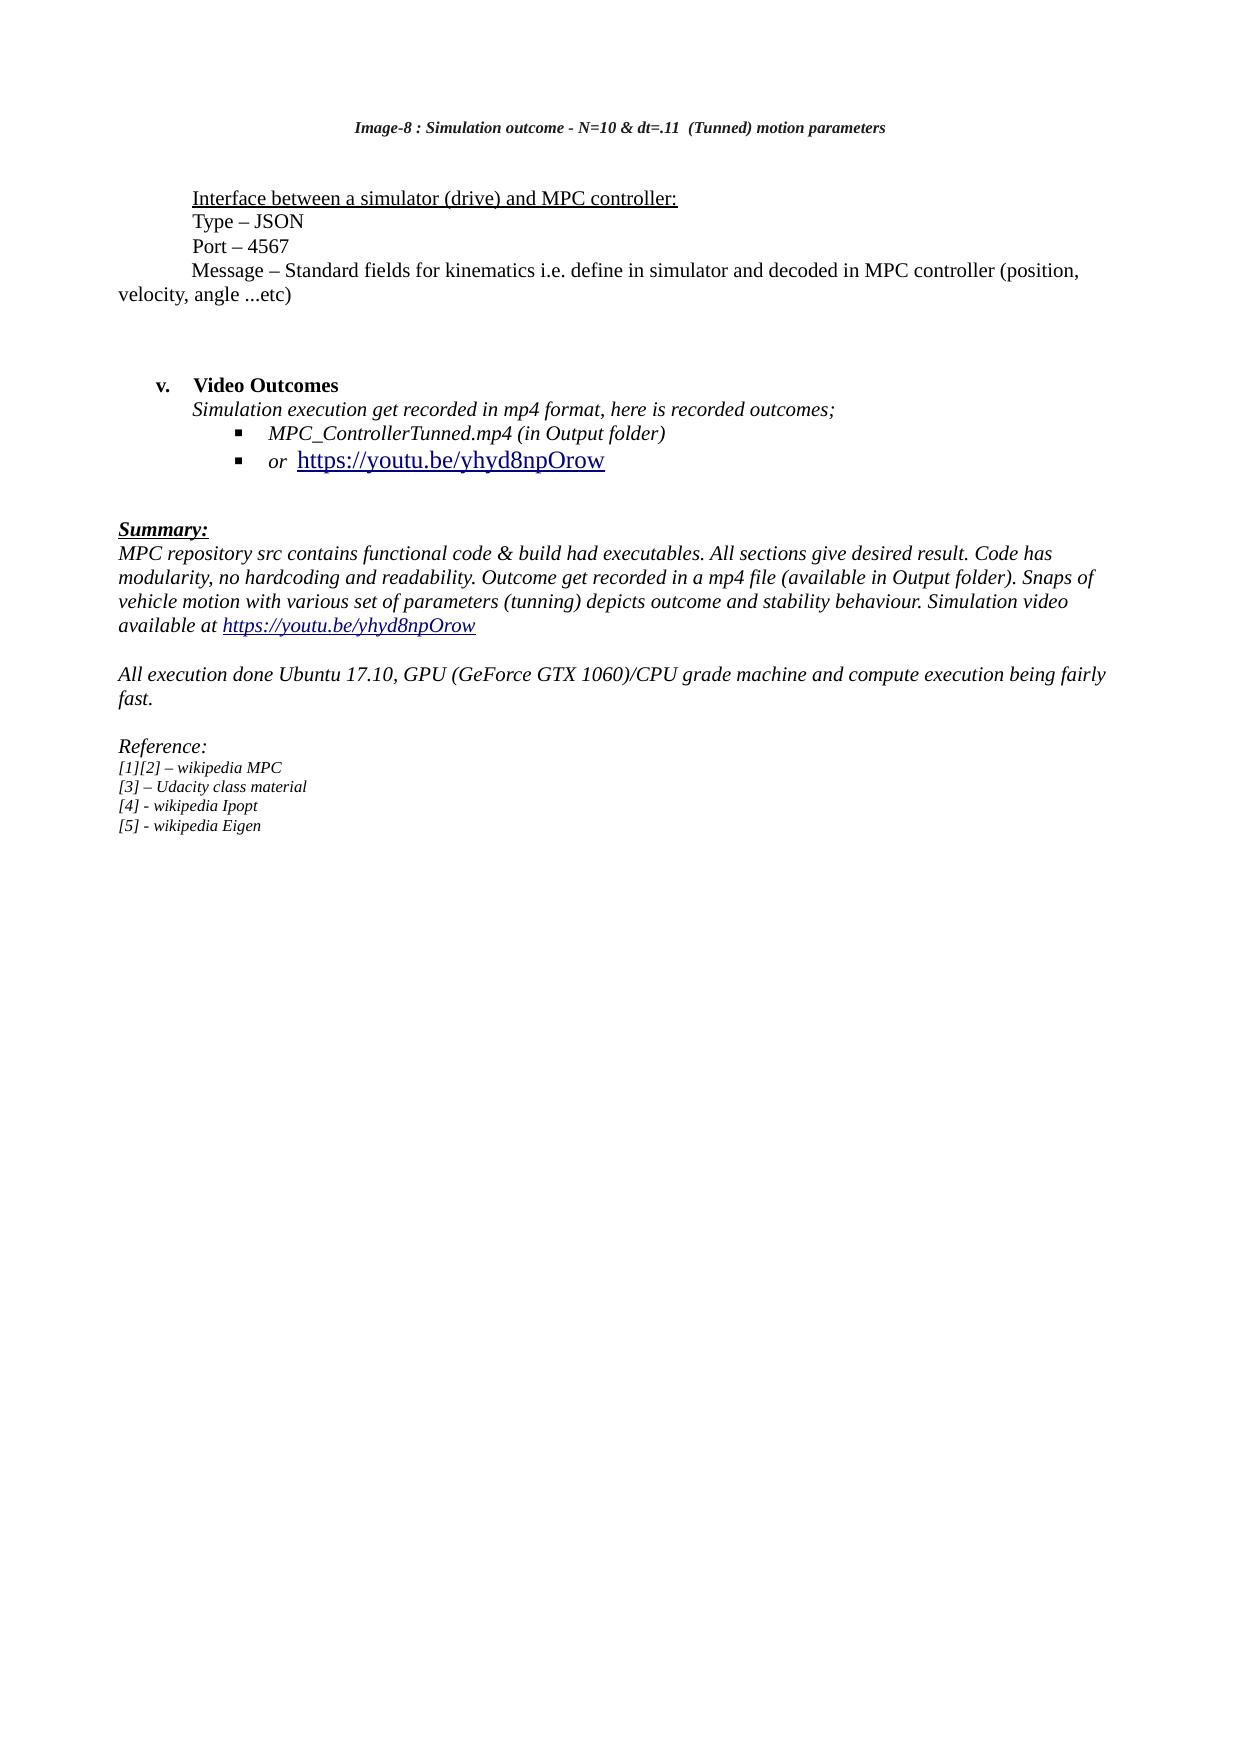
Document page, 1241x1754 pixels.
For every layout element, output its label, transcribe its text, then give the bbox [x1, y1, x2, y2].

list MPC_ControllerTunned.mp4 (in Output folder) [231, 421, 1122, 445]
list or https://youtu.be/yhyd8npOrow [231, 445, 1122, 474]
text Image-8 : Simulation outcome - N=10 & dt=.11 (Tunned) motion parameters [118, 118, 1122, 137]
text All execution done Ubuntu 17.10, GPU (GeForce GTX 1060)/CPU grade machine and compute execution being fairly fast. [118, 662, 1122, 710]
list Video Outcomes [156, 373, 1122, 397]
text Summary: [118, 517, 1122, 541]
text MPC repository src contains functional code & build had executables. All sections give desired result. Code has modularity, no hardcoding and readability. Outcome get recorded in a mp4 file (available in Output folder). Snaps of vehicle motion with various set of parameters (tunning) depicts outcome and stability behaviour. Simulation video available at https://youtu.be/yhyd8npOrow [118, 541, 1122, 637]
text Port – 4567 [118, 233, 1122, 258]
text Reference: [118, 734, 1122, 758]
text Type – JSON [118, 209, 1122, 233]
text [1][2] – wikipedia MPC [118, 758, 1122, 777]
text Simulation execution get recorded in mp4 format, here is recorded outcomes; [118, 397, 1122, 421]
text [3] – Udacity class material [118, 777, 1122, 796]
text Interface between a simulator (drive) and MPC controller: [118, 185, 1122, 209]
text [4] - wikipedia Ipopt [118, 796, 1122, 815]
text Message – Standard fields for kinematics i.e. define in simulator and decoded in MPC controller (position, velocity, angle ...etc) [118, 258, 1122, 306]
text [5] - wikipedia Eigen [118, 815, 1122, 834]
